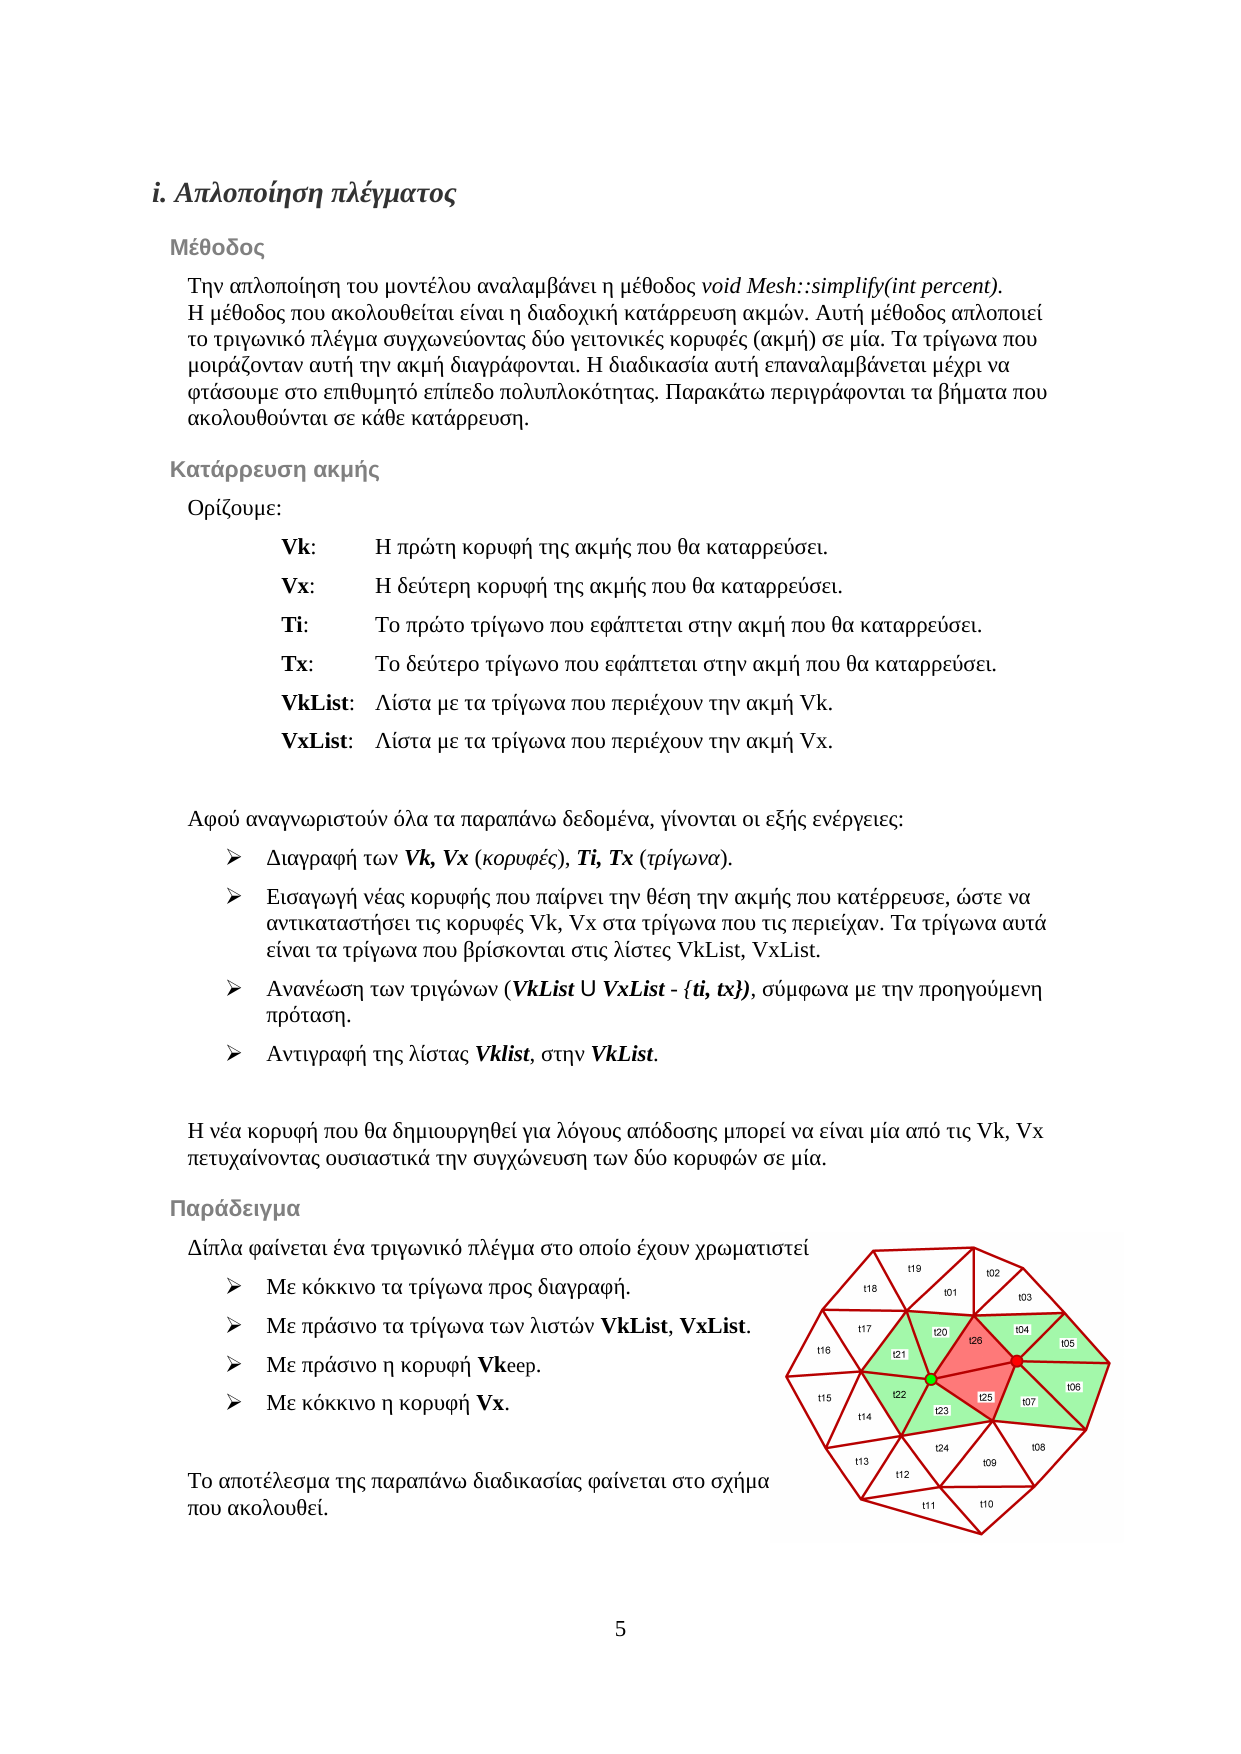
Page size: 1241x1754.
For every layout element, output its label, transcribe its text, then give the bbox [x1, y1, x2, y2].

subtitle Κατάρρευση ακμής [169, 456, 1053, 482]
picture [770, 1232, 1124, 1543]
list Εισαγωγή νέας κορυφής που παίρνει την θέση την ακμής που κατέρρευσε, ώστε να αντικαταστήσει τις κορυφές Vk, Vx στα τρίγωνα που τις περιείχαν. Τα τρίγωνα αυτά είναι τα τρίγωνα που βρίσκονται στις λίστες VkList, VxList. [225, 883, 1053, 962]
text VkList: Λίστα με τα τρίγωνα που περιέχουν την ακμή Vk. [187, 689, 1053, 715]
text Vk: Η πρώτη κορυφή της ακμής που θα καταρρεύσει. [187, 533, 1053, 559]
list Με κόκκινο η κορυφή Vx. [225, 1389, 768, 1416]
list Αντιγραφή της λίστας Vklist, στην VkList. [225, 1040, 1053, 1066]
text Δίπλα φαίνεται ένα τριγωνικό πλέγμα στο οποίο έχουν χρωματιστεί [187, 1231, 1125, 1544]
list Με κόκκινο τα τρίγωνα προς διαγραφή. [225, 1273, 768, 1299]
subtitle Παράδειγμα [169, 1195, 1053, 1222]
text Ti: Το πρώτο τρίγωνο που εφάπτεται στην ακμή που θα καταρρεύσει. [187, 611, 1053, 637]
text Το αποτέλεσμα της παραπάνω διαδικασίας φαίνεται στο σχήμα που ακολουθεί. [187, 1467, 768, 1520]
list Με πράσινο η κορυφή Vkeep. [225, 1351, 768, 1377]
text Την απλοποίηση του μοντέλου αναλαμβάνει η μέθοδος void Mesh::simplify(int percent). Η μέθοδος που ακολουθείται είναι η διαδοχική κατάρρευση ακμών. Αυτή μέθοδος απλοποιεί το τριγωνικό πλέγμα συγχωνεύοντας δύο γειτονικές κορυφές (ακμή) σε μία. Τα τρίγωνα που μοιράζονταν αυτή την ακμή διαγράφονται. Η διαδικασία αυτή επαναλαμβάνεται μέχρι να φτάσουμε στο επιθυμητό επίπεδο πολυπλοκότητας. Παρακάτω περιγράφονται τα βήματα που ακολουθούνται σε κάθε κατάρρευση. [187, 272, 1053, 431]
subtitle i. Απλοποίηση πλέγματος [152, 175, 1053, 208]
list Ανανέωση των τριγώνων (VkList U VxList - {ti, tx}), σύμφωνα με την προηγούμενη πρόταση. [225, 974, 1053, 1027]
list Με πράσινο τα τρίγωνα των λιστών VkList, VxList. [225, 1312, 768, 1338]
text Η νέα κορυφή που θα δημιουργηθεί για λόγους απόδοσης μπορεί να είναι μία από τις Vk, Vx πετυχαίνοντας ουσιαστικά την συγχώνευση των δύο κορυφών σε μία. [187, 1117, 1053, 1170]
text Ορίζουμε: [187, 494, 1053, 521]
text Tx: Το δεύτερο τρίγωνο που εφάπτεται στην ακμή που θα καταρρεύσει. [187, 650, 1053, 676]
text Vx: Η δεύτερη κορυφή της ακμής που θα καταρρεύσει. [187, 572, 1053, 598]
text VxList: Λίστα με τα τρίγωνα που περιέχουν την ακμή Vx. [187, 727, 1053, 754]
list Διαγραφή των Vk, Vx (κορυφές), Ti, Tx (τρίγωνα). [225, 844, 1053, 870]
subtitle Μέθοδος [169, 233, 1053, 260]
text Αφού αναγνωριστούν όλα τα παραπάνω δεδομένα, γίνονται οι εξής ενέργειες: [187, 805, 1053, 832]
